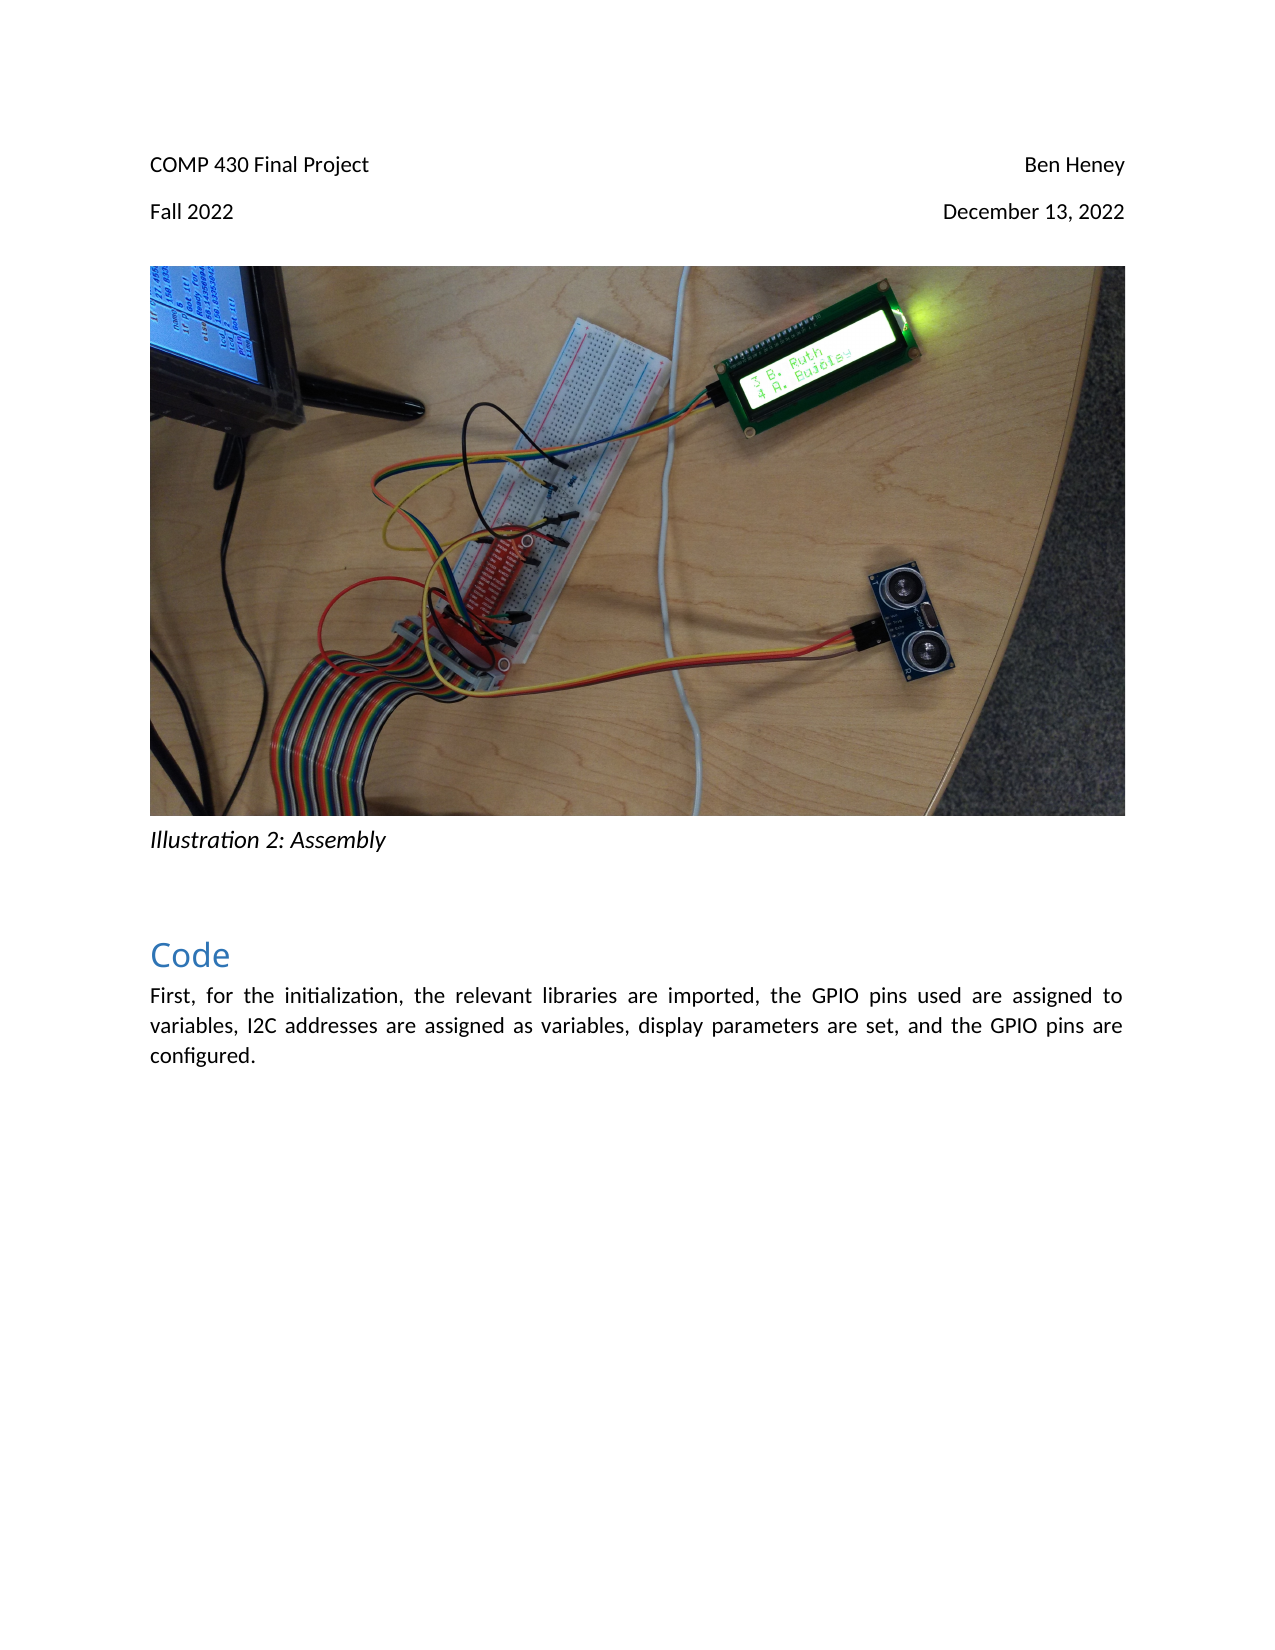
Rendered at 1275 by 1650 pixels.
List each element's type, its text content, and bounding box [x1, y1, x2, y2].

text Illustration 2: Assembly [150, 816, 1125, 854]
text First, for the initialization, the relevant libraries are imported, the GPIO pins used are assigned to variables, I2C addresses are assigned as variables, display parameters are set, and the GPIO pins are configured. [150, 981, 1125, 1069]
subtitle Code [150, 932, 1125, 977]
picture [150, 266, 1125, 816]
